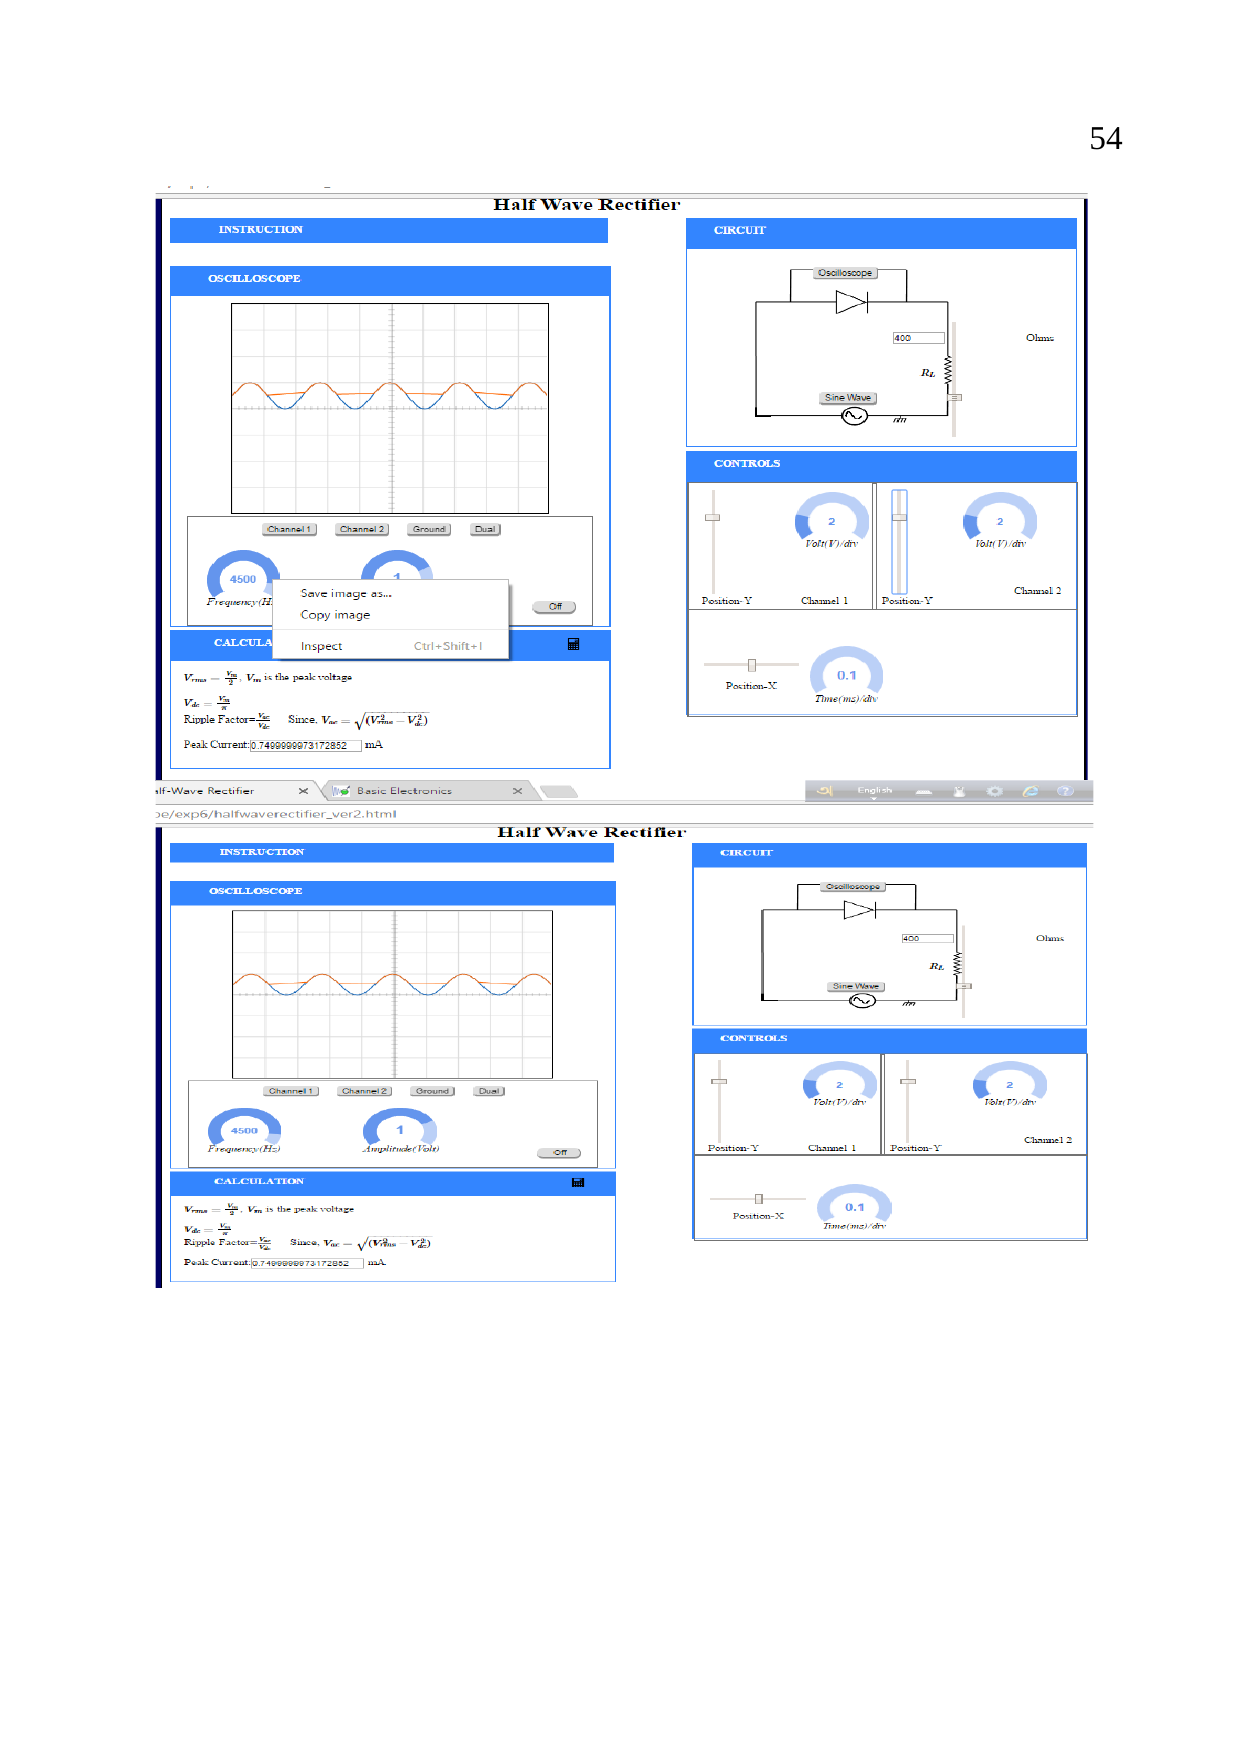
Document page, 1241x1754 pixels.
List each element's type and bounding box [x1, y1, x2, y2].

picture [155, 186, 1094, 1288]
